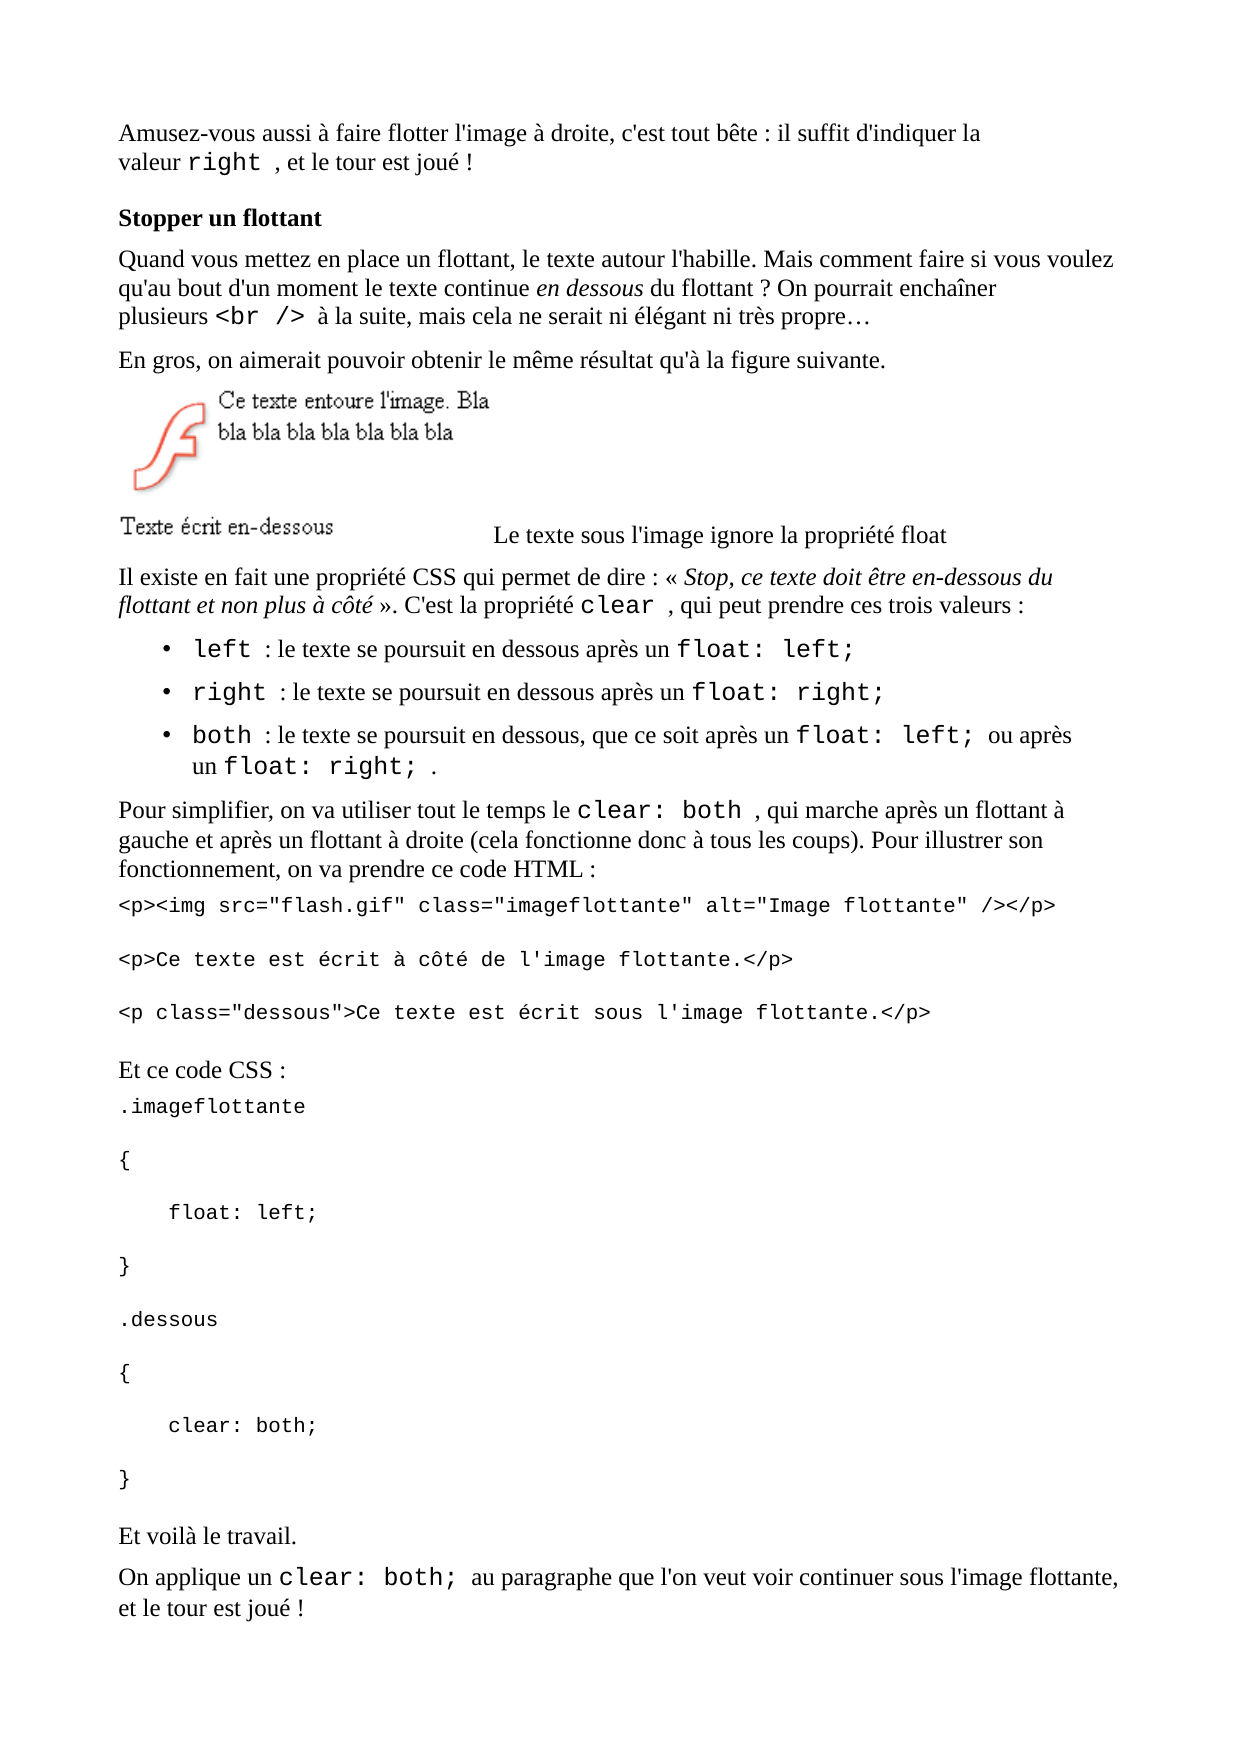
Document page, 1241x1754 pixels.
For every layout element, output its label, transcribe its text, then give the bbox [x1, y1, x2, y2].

picture [118, 386, 494, 544]
text On applique un clear: both; au paragraphe que l'on veut voir continuer sous l'image flottante, et le tour est joué ! [118, 1562, 1122, 1622]
text <p class="dessous">Ce texte est écrit sous l'image flottante.</p> [118, 1002, 1122, 1025]
text .dessous [118, 1309, 1122, 1332]
text Pour simplifier, on va utiliser tout le temps le clear: both , qui marche après un flottant à gauche et après un flottant à droite (cela fonctionne donc à tous les coups). Pour illustrer son fonctionnement, on va prendre ce code HTML : [118, 795, 1122, 883]
text <p>Ce texte est écrit à côté de l'image flottante.</p> [118, 949, 1122, 972]
text .imageflottante [118, 1096, 1122, 1120]
text { [118, 1362, 1122, 1385]
text } [118, 1256, 1122, 1279]
text <p><img src="flash.gif" class="imageflottante" alt="Image flottante" /></p> [118, 896, 1122, 919]
text Et voilà le travail. [118, 1521, 1122, 1550]
list both : le texte se poursuit en dessous, que ce soit après un float: left; ou après un float: right; . [162, 721, 1122, 782]
text { [118, 1149, 1122, 1173]
text Il existe en fait une propriété CSS qui permet de dire : « Stop, ce texte doit être en-dessous du flottant et non plus à côté ». C'est la propriété clear , qui peut prendre ces trois valeurs : [118, 562, 1122, 621]
list right : le texte se poursuit en dessous après un float: right; [162, 677, 1122, 708]
text Le texte sous l'image ignore la propriété float [118, 386, 1122, 549]
list left : le texte se poursuit en dessous après un float: left; [162, 634, 1122, 665]
text float: left; [118, 1202, 1122, 1226]
text Et ce code CSS : [118, 1055, 1122, 1084]
text clear: both; [118, 1415, 1122, 1438]
subtitle Stopper un flottant [118, 203, 1122, 231]
text Amusez-vous aussi à faire flotter l'image à droite, c'est tout bête : il suffit d'indiquer la valeur right , et le tour est joué ! [118, 118, 1122, 178]
text En gros, on aimerait pouvoir obtenir le même résultat qu'à la figure suivante. [118, 345, 1122, 373]
text Quand vous mettez en place un flottant, le texte autour l'habille. Mais comment faire si vous voulez qu'au bout d'un moment le texte continue en dessous du flottant ? On pourrait enchaîner plusieurs <br /> à la suite, mais cela ne serait ni élégant ni très propre… [118, 244, 1122, 332]
text } [118, 1468, 1122, 1492]
